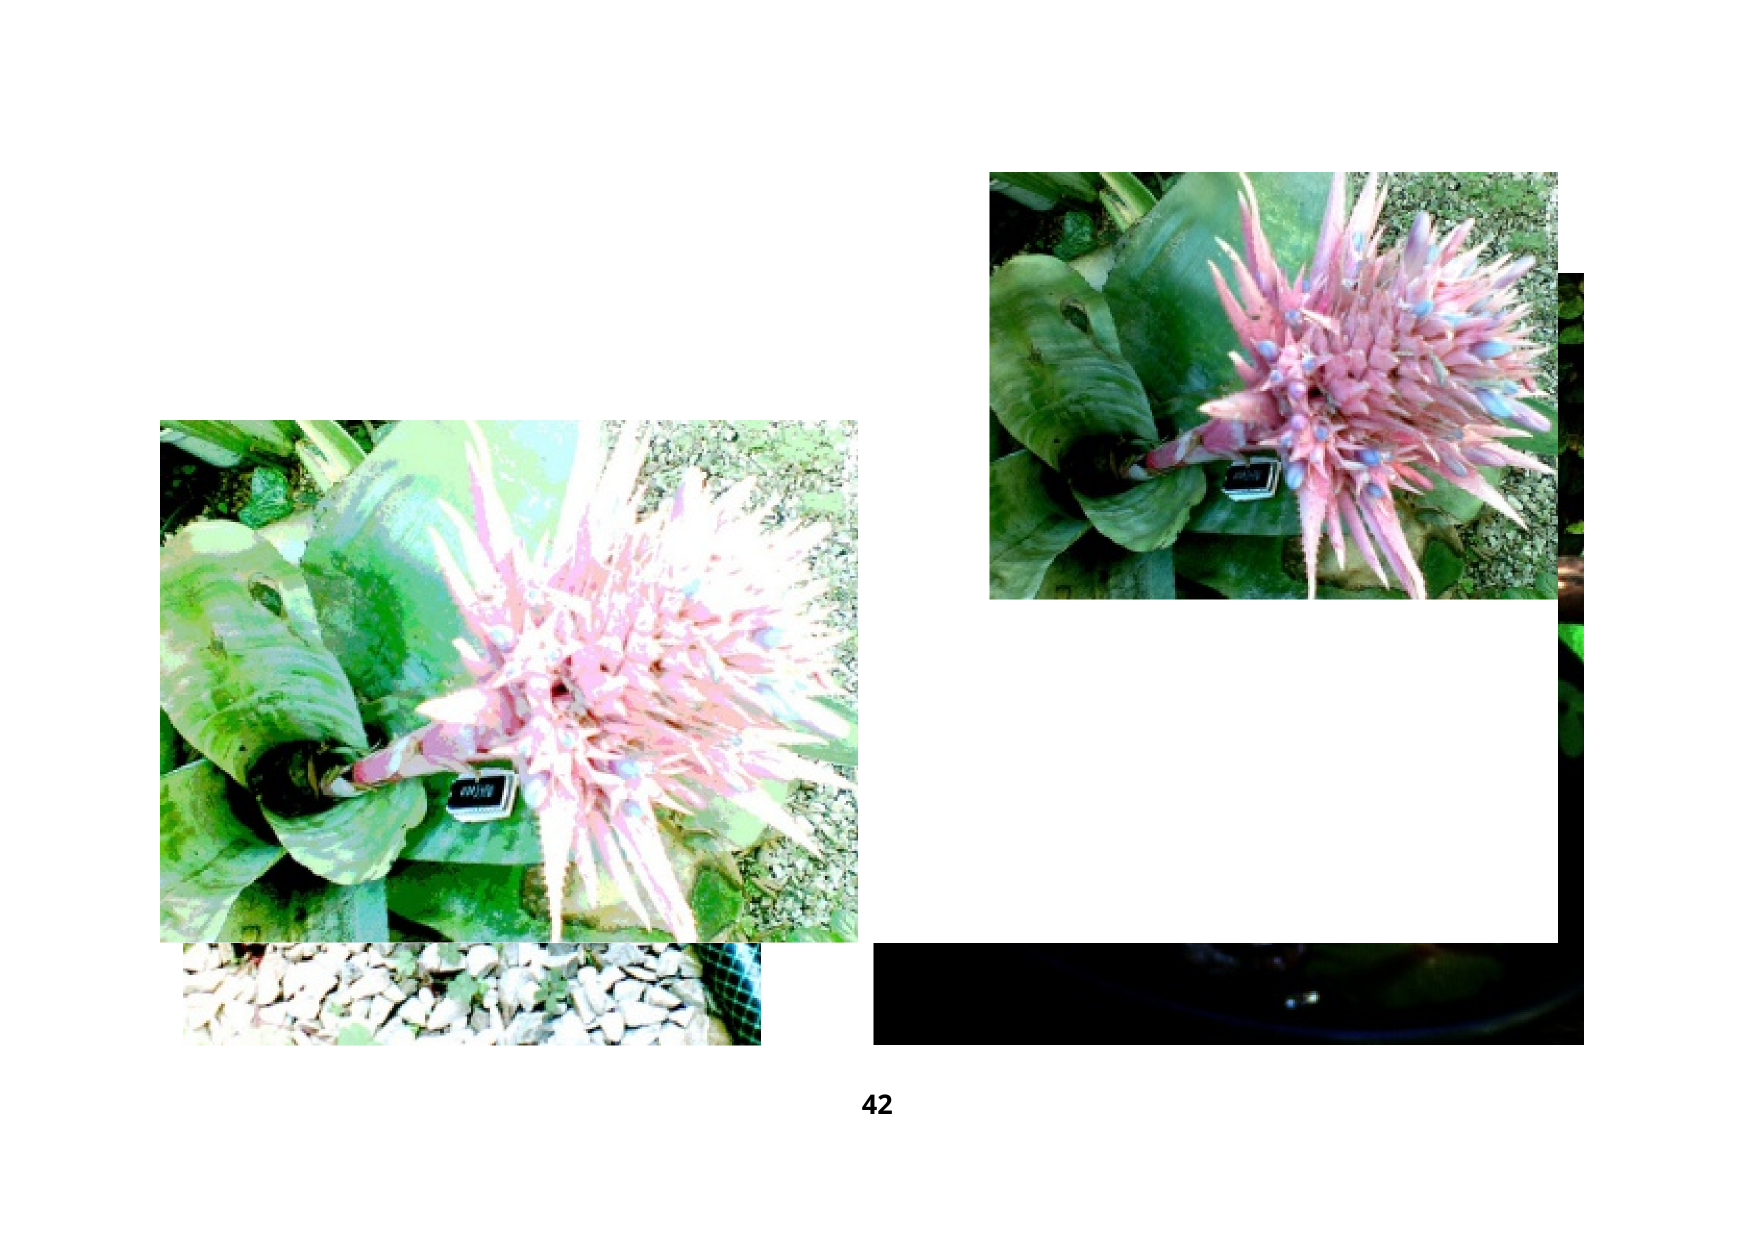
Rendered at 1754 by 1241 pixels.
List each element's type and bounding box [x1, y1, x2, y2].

picture [160, 172, 1584, 1046]
